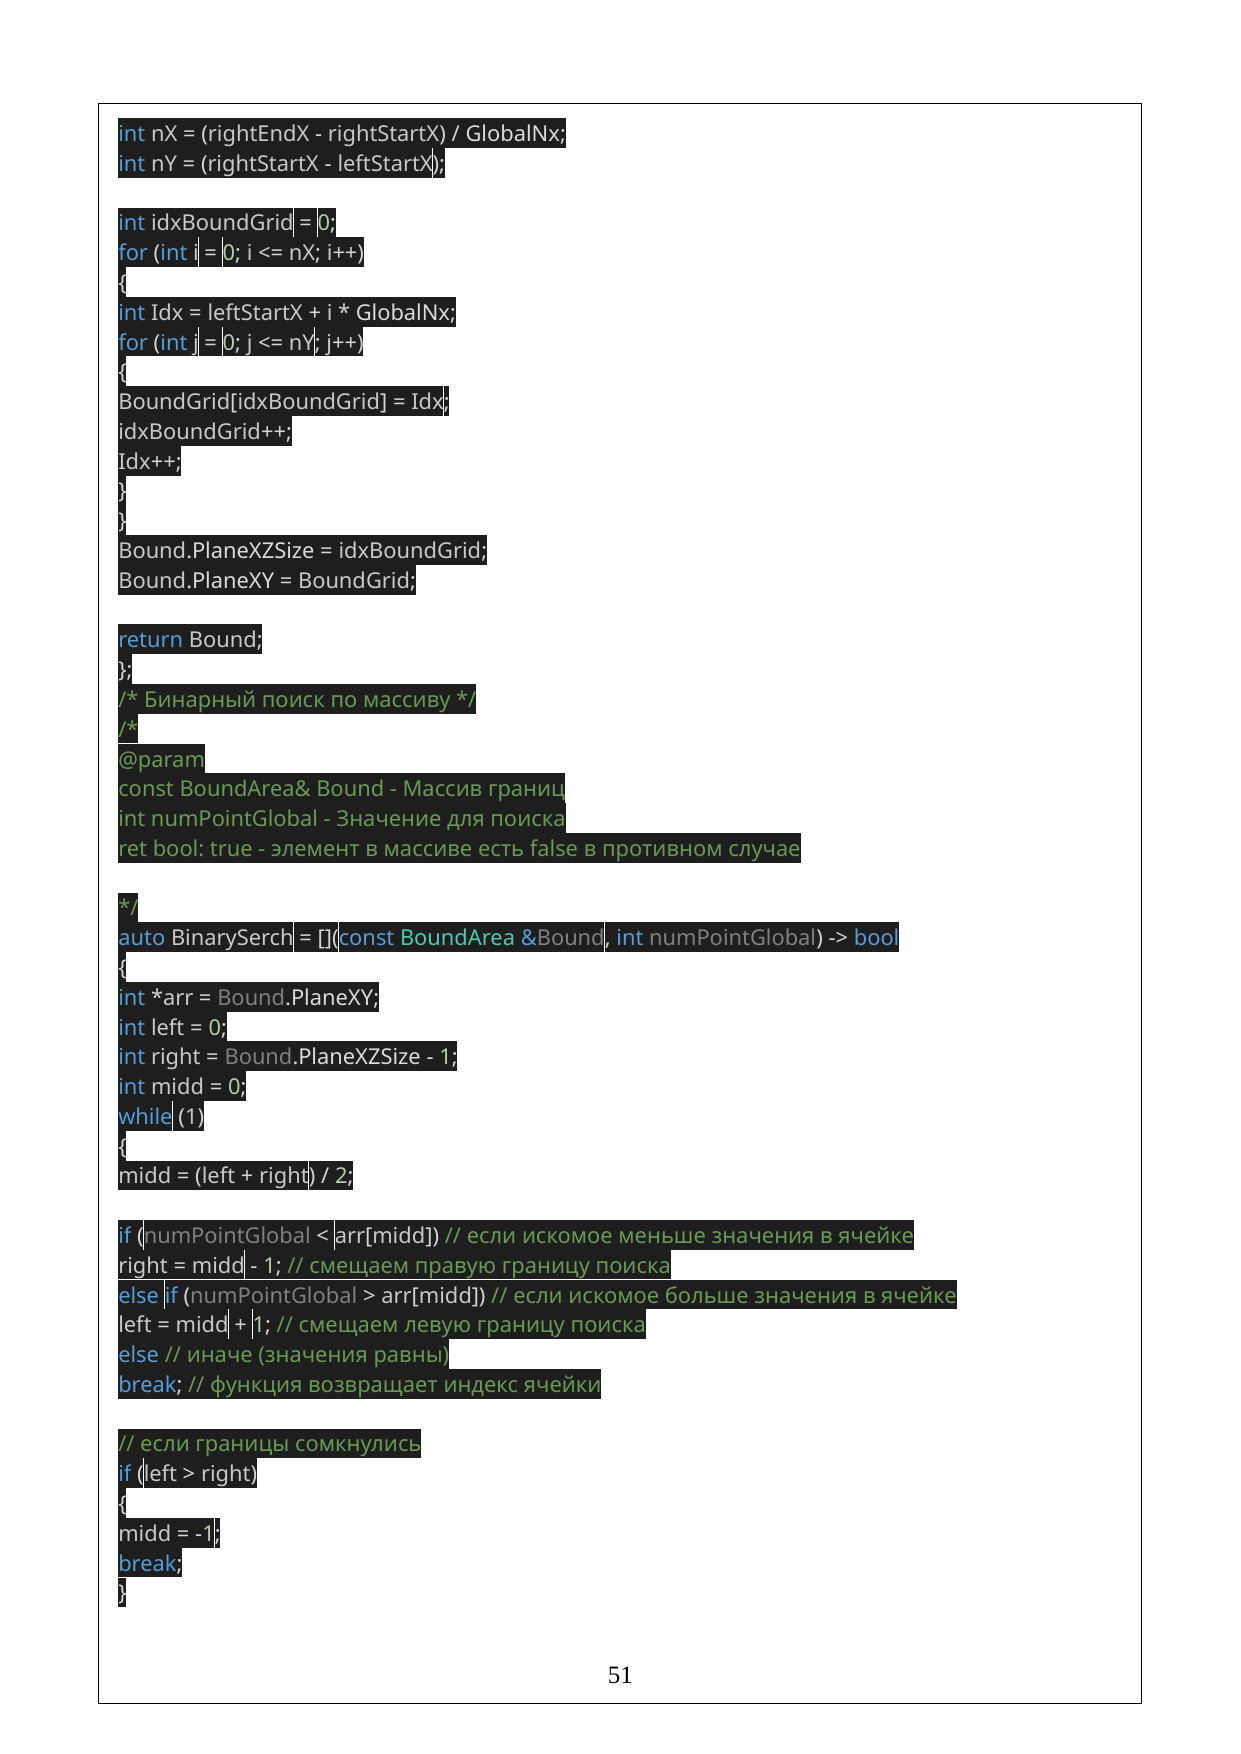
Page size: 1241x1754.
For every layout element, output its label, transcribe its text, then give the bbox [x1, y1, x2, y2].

text idxBoundGrid++; [118, 416, 1122, 446]
text }; [118, 654, 1122, 684]
text Idx++; [118, 446, 1122, 476]
text { [118, 1488, 1122, 1518]
text int midd = 0; [118, 1071, 1122, 1101]
text right = midd - 1; // смещаем правую границу поиска [118, 1250, 1122, 1279]
text while (1) [118, 1101, 1122, 1131]
text /* Бинарный поиск по массиву */ [118, 684, 1122, 714]
text /* [118, 714, 1122, 743]
text int right = Bound.PlaneXZSize - 1; [118, 1041, 1122, 1071]
text { [118, 952, 1122, 982]
text } [118, 1577, 1122, 1607]
text int nX = (rightEndX - rightStartX) / GlobalNx; [118, 118, 1122, 148]
text break; // функция возвращает индекс ячейки [118, 1369, 1122, 1399]
text else // иначе (значения равны) [118, 1339, 1122, 1369]
text left = midd + 1; // смещаем левую границу поиска [118, 1309, 1122, 1339]
text for (int j = 0; j <= nY; j++) [118, 327, 1122, 356]
text { [118, 267, 1122, 297]
text Bound.PlaneXZSize = idxBoundGrid; [118, 535, 1122, 565]
text { [118, 1131, 1122, 1161]
text const BoundArea& Bound - Массив границ [118, 773, 1122, 803]
text if (left > right) [118, 1458, 1122, 1488]
text if (numPointGlobal < arr[midd]) // если искомое меньше значения в ячейке [118, 1220, 1122, 1250]
text int Idx = leftStartX + i * GlobalNx; [118, 297, 1122, 327]
text int numPointGlobal - Значение для поиска [118, 803, 1122, 833]
text break; [118, 1548, 1122, 1577]
text return Bound; [118, 624, 1122, 654]
text Bound.PlaneXY = BoundGrid; [118, 565, 1122, 595]
text for (int i = 0; i <= nX; i++) [118, 237, 1122, 267]
text ret bool: true - элемент в массиве есть false в противном случае [118, 833, 1122, 863]
text } [118, 476, 1122, 505]
text else if (numPointGlobal > arr[midd]) // если искомое больше значения в ячейке [118, 1279, 1122, 1309]
text int left = 0; [118, 1012, 1122, 1041]
text @param [118, 743, 1122, 773]
text midd = (left + right) / 2; [118, 1161, 1122, 1190]
text // если границы сомкнулись [118, 1428, 1122, 1458]
text int nY = (rightStartX - leftStartX); [118, 148, 1122, 178]
text int idxBoundGrid = 0; [118, 207, 1122, 237]
text } [118, 505, 1122, 535]
text BoundGrid[idxBoundGrid] = Idx; [118, 386, 1122, 416]
text */ [118, 892, 1122, 922]
text int *arr = Bound.PlaneXY; [118, 982, 1122, 1012]
text midd = -1; [118, 1518, 1122, 1548]
text { [118, 356, 1122, 386]
text auto BinarySerch = [](const BoundArea &Bound, int numPointGlobal) -> bool [118, 922, 1122, 952]
